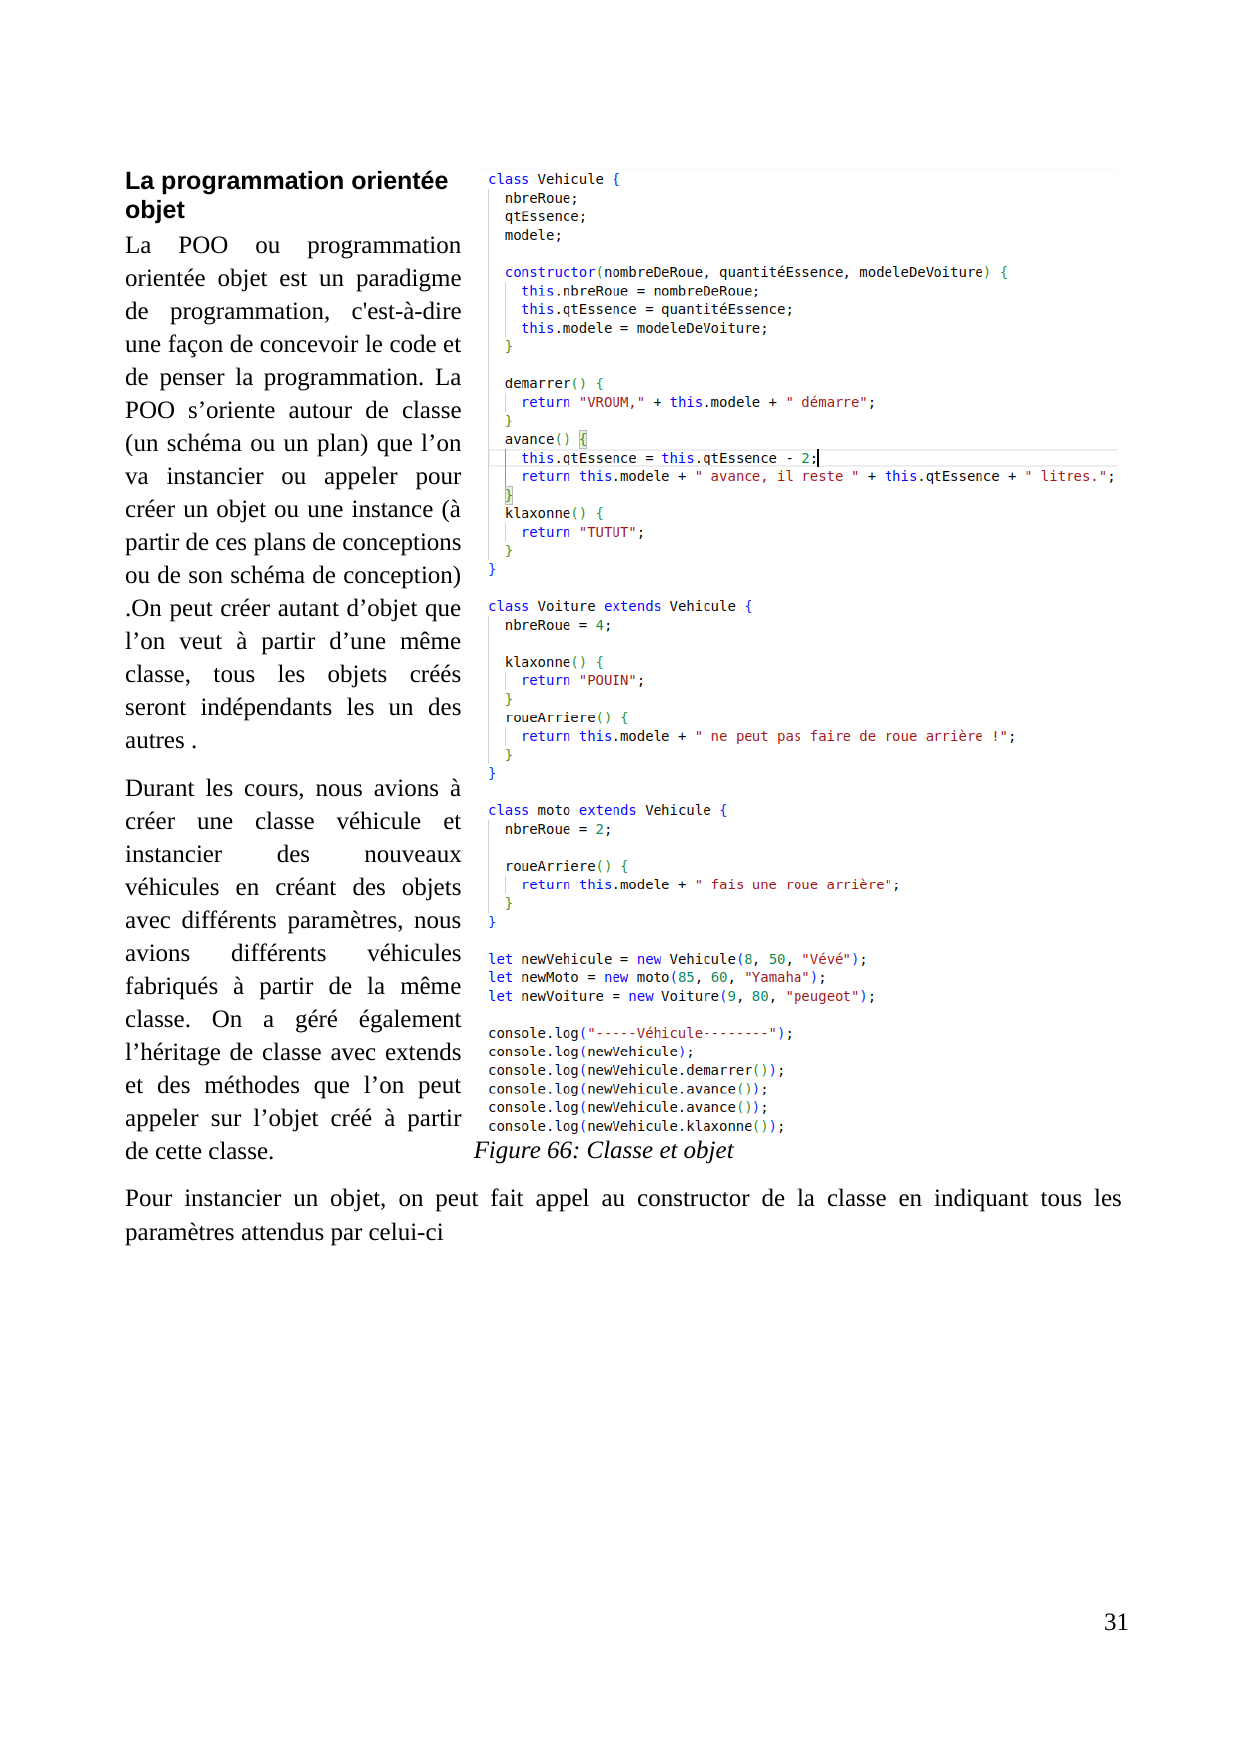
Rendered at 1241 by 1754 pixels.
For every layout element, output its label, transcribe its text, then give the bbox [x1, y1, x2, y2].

subtitle La programmation orientée objet [125, 157, 1123, 223]
text Durant les cours, nous avions à créer une classe véhicule et instancier des nouveaux véhicules en créant des objets avec différents paramètres, nous avions différents véhicules fabriqués à partir de la même classe. On a géré également l’héritage de classe avec extends et des méthodes que l’on peut appeler sur l’objet créé à partir de cette classe. [125, 773, 1123, 1165]
text La POO ou programmation orientée objet est un paradigme de programmation, c'est-à-dire une façon de concevoir le code et de penser la programmation. La POO s’oriente autour de classe (un schéma ou un plan) que l’on va instancier ou appeler pour créer un objet ou une instance (à partir de ces plans de conceptions ou de son schéma de conception) .On peut créer autant d’objet que l’on veut à partir d’une même classe, tous les objets créés seront indépendants les un des autres . [125, 230, 473, 754]
text Pour instancier un objet, on peut fait appel au constructor de la classe en indiquant tous les paramètres attendus par celui-ci [125, 1183, 1123, 1245]
picture [477, 169, 1118, 1136]
text Figure 66: Classe et objet [473, 169, 1120, 1164]
